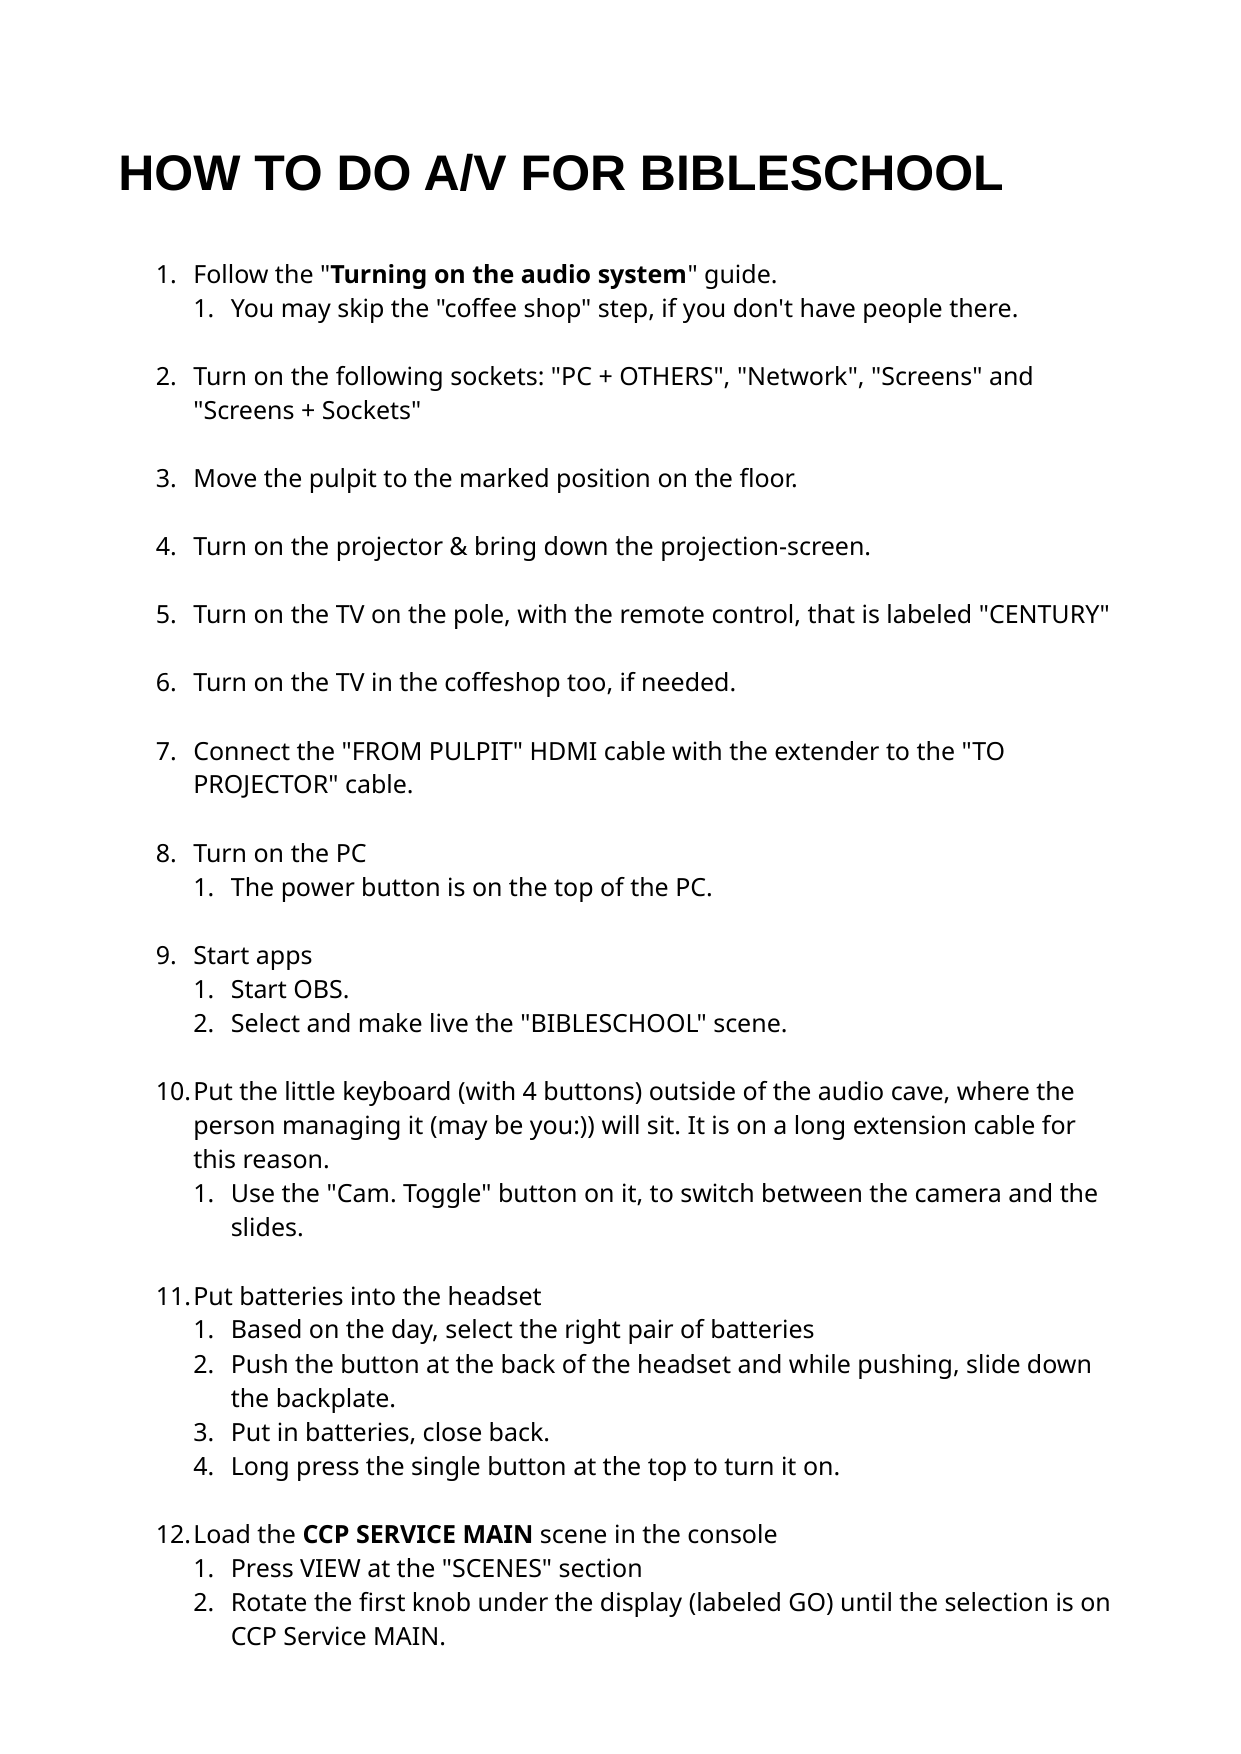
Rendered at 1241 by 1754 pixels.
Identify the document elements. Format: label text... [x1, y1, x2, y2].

list Follow the "Turning on the audio system" guide. [156, 256, 1122, 290]
list Turn on the TV in the coffeshop too, if needed. [156, 665, 1122, 699]
list Long press the single button at the top to turn it on. [193, 1448, 1122, 1517]
list Turn on the projector & bring down the projection-screen. [156, 529, 1122, 597]
list Turn on the following sockets: "PC + OTHERS", "Network", "Screens" and "Screens + Sockets" [156, 358, 1122, 427]
list Press VIEW at the "SCENES" section [193, 1551, 1122, 1585]
list Start OBS. [193, 972, 1122, 1006]
list Start apps [156, 937, 1122, 972]
list Move the pulpit to the marked position on the floor. [156, 461, 1122, 529]
subtitle HOW TO DO A/V FOR BIBLESCHOOL [118, 143, 1122, 244]
list Put batteries into the headset [156, 1278, 1122, 1312]
list The power button is on the top of the PC. [193, 869, 1122, 937]
list You may skip the "coffee shop" step, if you don't have people there. [193, 290, 1122, 358]
list Connect the "FROM PULPIT" HDMI cable with the extender to the "TO PROJECTOR" cable. [156, 733, 1122, 835]
list Based on the day, select the right pair of batteries [193, 1312, 1122, 1346]
list Select and make live the "BIBLESCHOOL" scene. [193, 1006, 1122, 1040]
list Push the button at the back of the headset and while pushing, slide down the backplate. [193, 1346, 1122, 1414]
list Use the "Cam. Toggle" button on it, to switch between the camera and the slides. [193, 1176, 1122, 1244]
list Turn on the TV on the pole, with the remote control, that is labeled "CENTURY" [156, 597, 1122, 665]
list Turn on the PC [156, 835, 1122, 869]
list Put the little keyboard (with 4 buttons) outside of the audio cave, where the person managing it (may be you:)) will sit. It is on a long extension cable for this reason. [156, 1074, 1122, 1176]
list Rotate the first knob under the display (labeled GO) until the selection is on CCP Service MAIN. [193, 1585, 1122, 1653]
list Load the CCP SERVICE MAIN scene in the console [156, 1517, 1122, 1551]
list Put in batteries, close back. [193, 1414, 1122, 1448]
